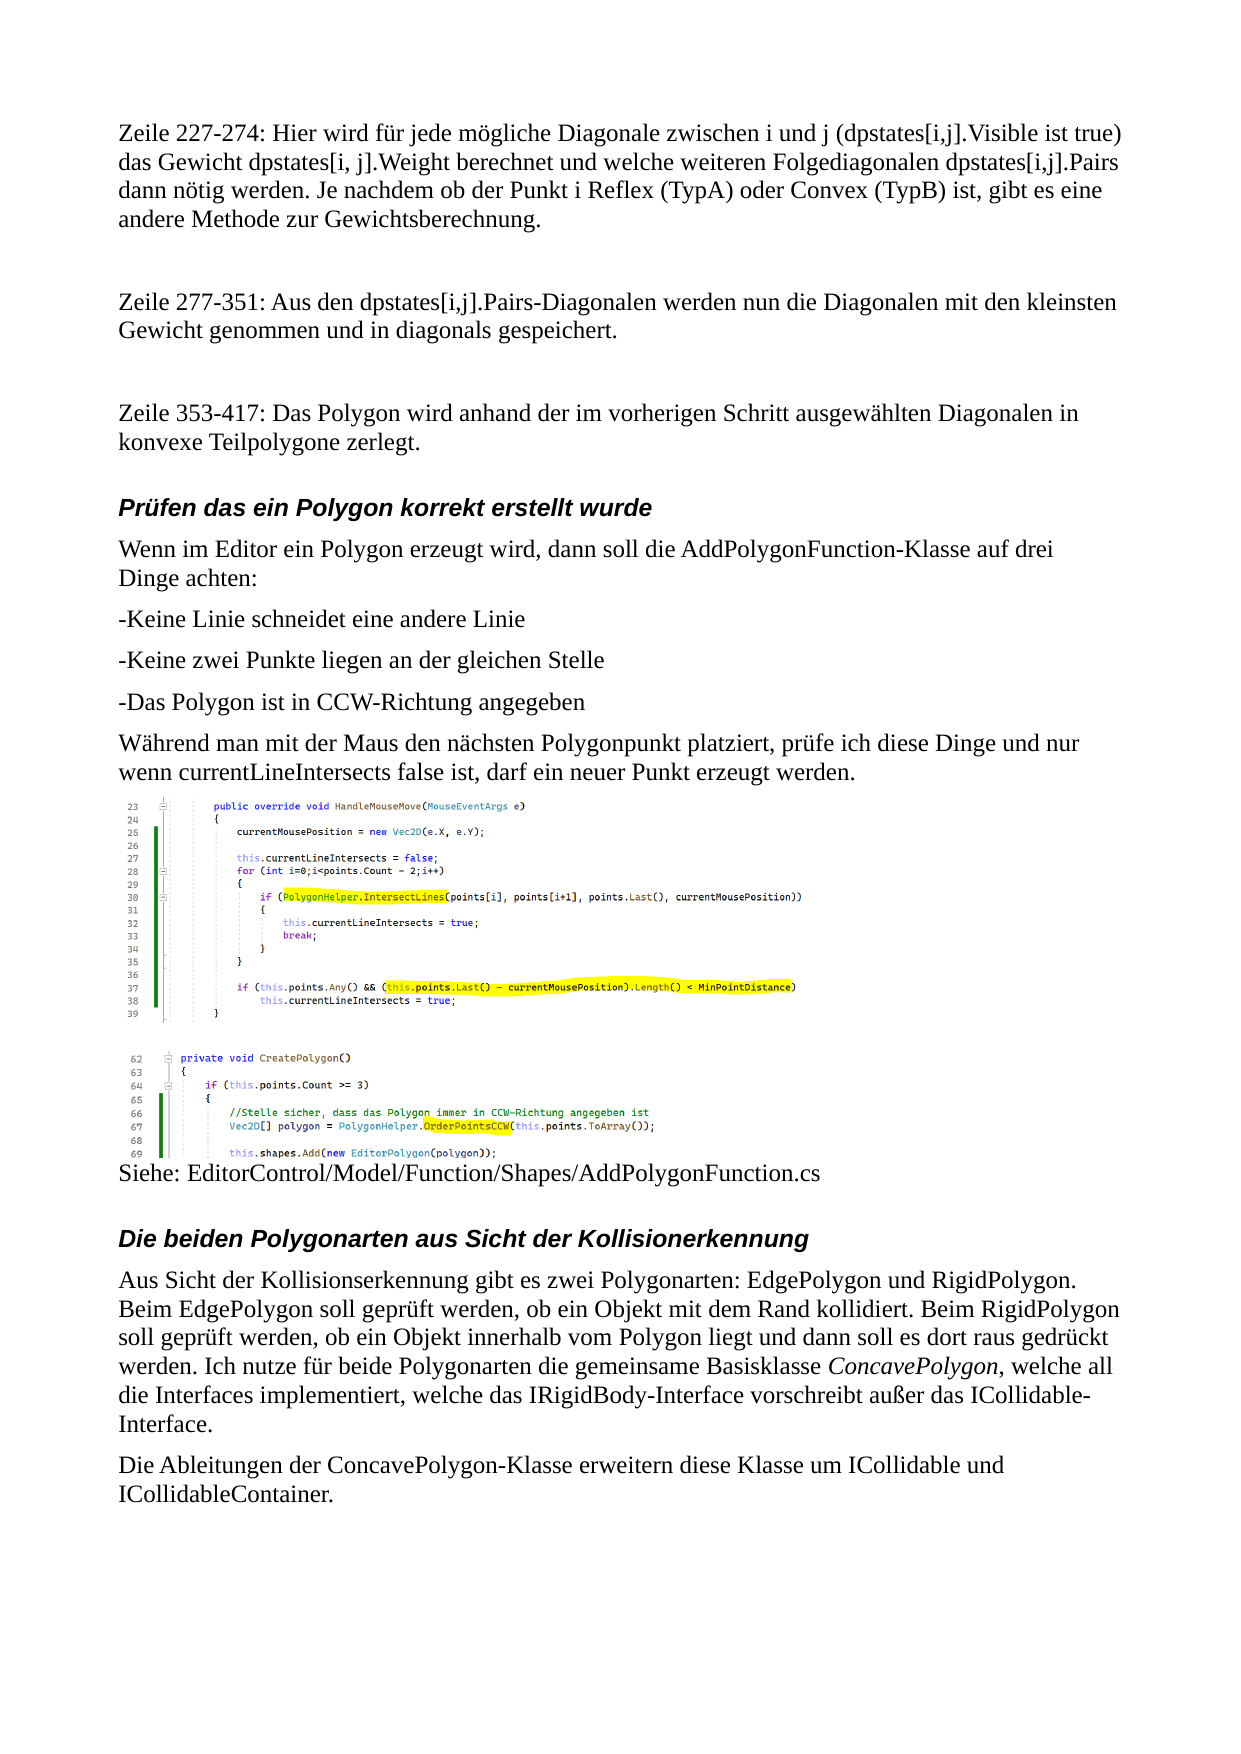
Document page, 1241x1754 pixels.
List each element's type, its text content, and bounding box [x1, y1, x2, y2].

picture [118, 797, 828, 1023]
subtitle Prüfen das ein Polygon korrekt erstellt wurde [118, 493, 1122, 522]
subtitle Die beiden Polygonarten aus Sicht der Kollisionerkennung [118, 1224, 1122, 1252]
text Aus Sicht der Kollisionserkennung gibt es zwei Polygonarten: EdgePolygon und RigidPolygon. Beim EdgePolygon soll geprüft werden, ob ein Objekt mit dem Rand kollidiert. Beim RigidPolygon soll geprüft werden, ob ein Objekt innerhalb vom Polygon liegt und dann soll es dort raus gedrückt werden. Ich nutze für beide Polygonarten die gemeinsame Basisklasse ConcavePolygon, welche all die Interfaces implementiert, welche das IRigidBody-Interface vorschreibt außer das ICollidable-Interface. [118, 1265, 1122, 1437]
text Zeile 227-274: Hier wird für jede mögliche Diagonale zwischen i und j (dpstates[i,j].Visible ist true) das Gewicht dpstates[i, j].Weight berechnet und welche weiteren Folgediagonalen dpstates[i,j].Pairs dann nötig werden. Je nachdem ob der Punkt i Reflex (TypA) oder Convex (TypB) ist, gibt es eine andere Methode zur Gewichtsberechnung. [118, 118, 1122, 233]
text Wenn im Editor ein Polygon erzeugt wird, dann soll die AddPolygonFunction-Klasse auf drei Dinge achten: [118, 534, 1122, 592]
text Die Ableitungen der ConcavePolygon-Klasse erweitern diese Klasse um ICollidable und ICollidableContainer. [118, 1450, 1122, 1507]
text Zeile 353-417: Das Polygon wird anhand der im vorherigen Schritt ausgewählten Diagonalen in konvexe Teilpolygone zerlegt. [118, 398, 1122, 456]
text -Keine zwei Punkte liegen an der gleichen Stelle [118, 645, 1122, 674]
text Zeile 277-351: Aus den dpstates[i,j].Pairs-Diagonalen werden nun die Diagonalen mit den kleinsten Gewicht genommen und in diagonals gespeichert. [118, 287, 1122, 344]
text Während man mit der Maus den nächsten Polygonpunkt platziert, prüfe ich diese Dinge und nur wenn currentLineIntersects false ist, darf ein neuer Punkt erzeugt werden. [118, 728, 1122, 785]
text -Keine Linie schneidet eine andere Linie [118, 604, 1122, 633]
text Siehe: EditorControl/Model/Function/Shapes/AddPolygonFunction.cs [118, 1064, 1122, 1186]
picture [123, 1051, 659, 1158]
text -Das Polygon ist in CCW-Richtung angegeben [118, 687, 1122, 715]
